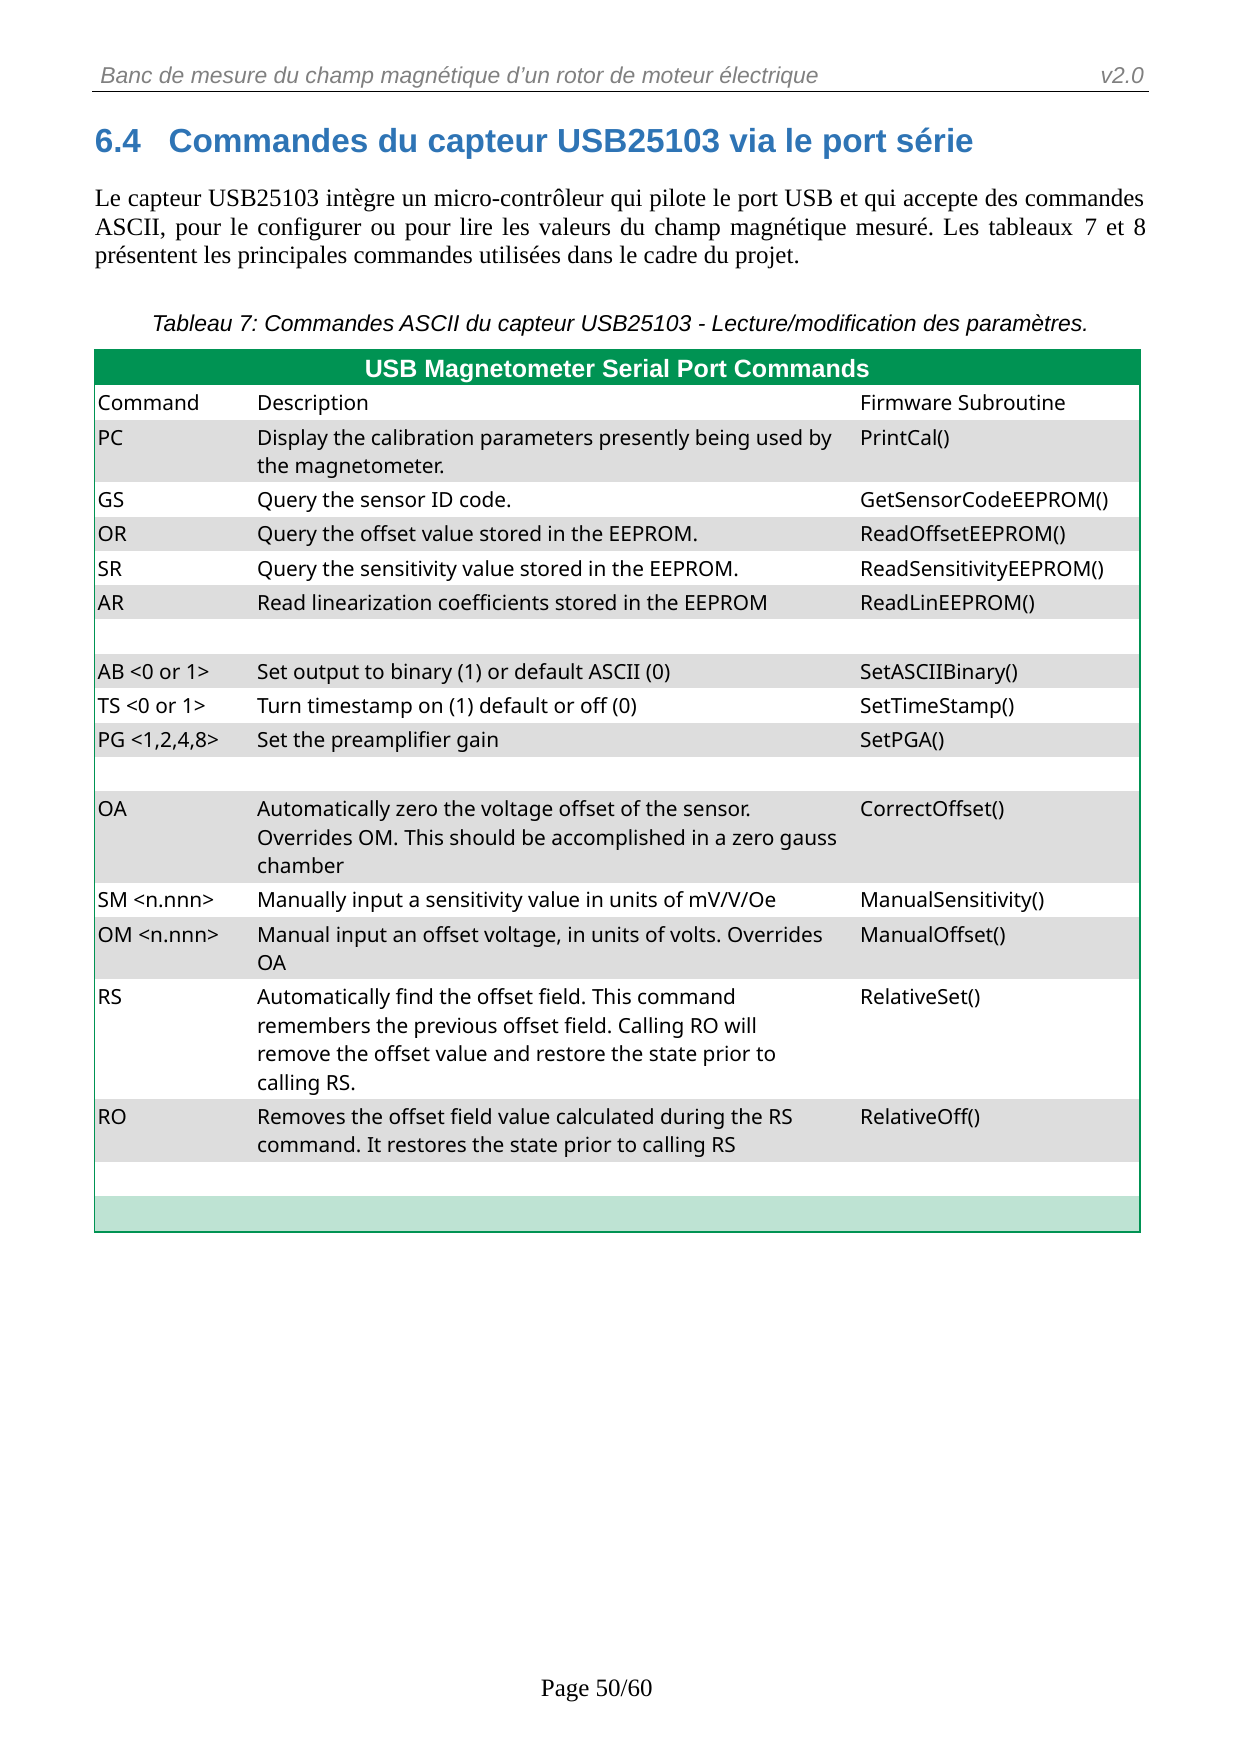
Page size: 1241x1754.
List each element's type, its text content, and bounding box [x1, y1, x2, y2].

table_cell Automatically find the offset field. This command remembers the previous offset field. Calling RO will remove the offset value and restore the state prior to calling RS. [254, 980, 857, 1099]
table_cell TS <0 or 1> [95, 688, 254, 723]
table_cell RelativeSet() [857, 980, 1139, 1099]
table_cell Command [95, 385, 254, 420]
table_cell [254, 1162, 857, 1196]
table_cell Manually input a sensitivity value in units of mV/V/Oe [254, 883, 857, 917]
text Tableau 7: Commandes ASCII du capteur USB25103 - Lecture/modification des paramètres. [94, 310, 1146, 337]
table_cell RS [95, 980, 254, 1099]
table_cell Description [254, 385, 857, 420]
table_cell CorrectOffset() [857, 791, 1139, 883]
table_cell Query the sensor ID code. [254, 483, 857, 517]
table_cell Query the sensitivity value stored in the EEPROM. [254, 551, 857, 585]
table_cell ReadSensitivityEEPROM() [857, 551, 1139, 585]
table_cell [95, 620, 254, 654]
table_cell AR [95, 585, 254, 619]
table_cell Removes the offset field value calculated during the RS command. It restores the state prior to calling RS [254, 1099, 857, 1162]
table_cell Automatically zero the voltage offset of the sensor. Overrides OM. This should be accomplished in a zero gauss chamber [254, 791, 857, 883]
table_cell RO [95, 1099, 254, 1162]
table_cell PC [95, 420, 254, 482]
table_cell SM <n.nnn> [95, 883, 254, 917]
table_cell Firmware Subroutine [857, 385, 1139, 420]
table_cell [95, 1196, 254, 1231]
table_cell SetASCIIBinary() [857, 654, 1139, 688]
table_cell ReadOffsetEEPROM() [857, 517, 1139, 551]
table_cell OR [95, 517, 254, 551]
table_cell ReadLinEEPROM() [857, 585, 1139, 619]
table_cell GetSensorCodeEEPROM() [857, 483, 1139, 517]
table_cell Turn timestamp on (1) default or off (0) [254, 688, 857, 723]
table_cell Query the offset value stored in the EEPROM. [254, 517, 857, 551]
table_cell PrintCal() [857, 420, 1139, 482]
table_cell GS [95, 483, 254, 517]
table_cell [254, 620, 857, 654]
table_cell Set the preamplifier gain [254, 723, 857, 757]
table_cell Manual input an offset voltage, in units of volts. Overrides OA [254, 917, 857, 979]
table_cell Read linearization coefficients stored in the EEPROM [254, 585, 857, 619]
table_header USB Magnetometer Serial Port Commands [95, 351, 1139, 385]
table_cell SetPGA() [857, 723, 1139, 757]
table_cell [857, 1162, 1139, 1196]
table_cell ManualOffset() [857, 917, 1139, 979]
table_cell RelativeOff() [857, 1099, 1139, 1162]
table_cell ManualSensitivity() [857, 883, 1139, 917]
table_cell OA [95, 791, 254, 883]
table_cell SetTimeStamp() [857, 688, 1139, 723]
table_cell OM <n.nnn> [95, 917, 254, 979]
table_cell Set output to binary (1) or default ASCII (0) [254, 654, 857, 688]
table_cell [857, 757, 1139, 791]
table_cell [95, 1162, 254, 1196]
table_cell PG <1,2,4,8> [95, 723, 254, 757]
table_cell Display the calibration parameters presently being used by the magnetometer. [254, 420, 857, 482]
table_cell AB <0 or 1> [95, 654, 254, 688]
table_cell [254, 1196, 857, 1231]
table_cell [857, 620, 1139, 654]
text Le capteur USB25103 intègre un micro-contrôleur qui pilote le port USB et qui accepte des commandes ASCII, pour le configurer ou pour lire les valeurs du champ magnétique mesuré. Les tableaux 7 et 8 présentent les principales commandes utilisées dans le cadre du projet. [94, 183, 1146, 269]
table_cell [254, 757, 857, 791]
table_cell [95, 757, 254, 791]
subtitle Commandes du capteur USB25103 via le port série [94, 121, 1146, 159]
table_cell [857, 1196, 1139, 1231]
table_cell SR [95, 551, 254, 585]
